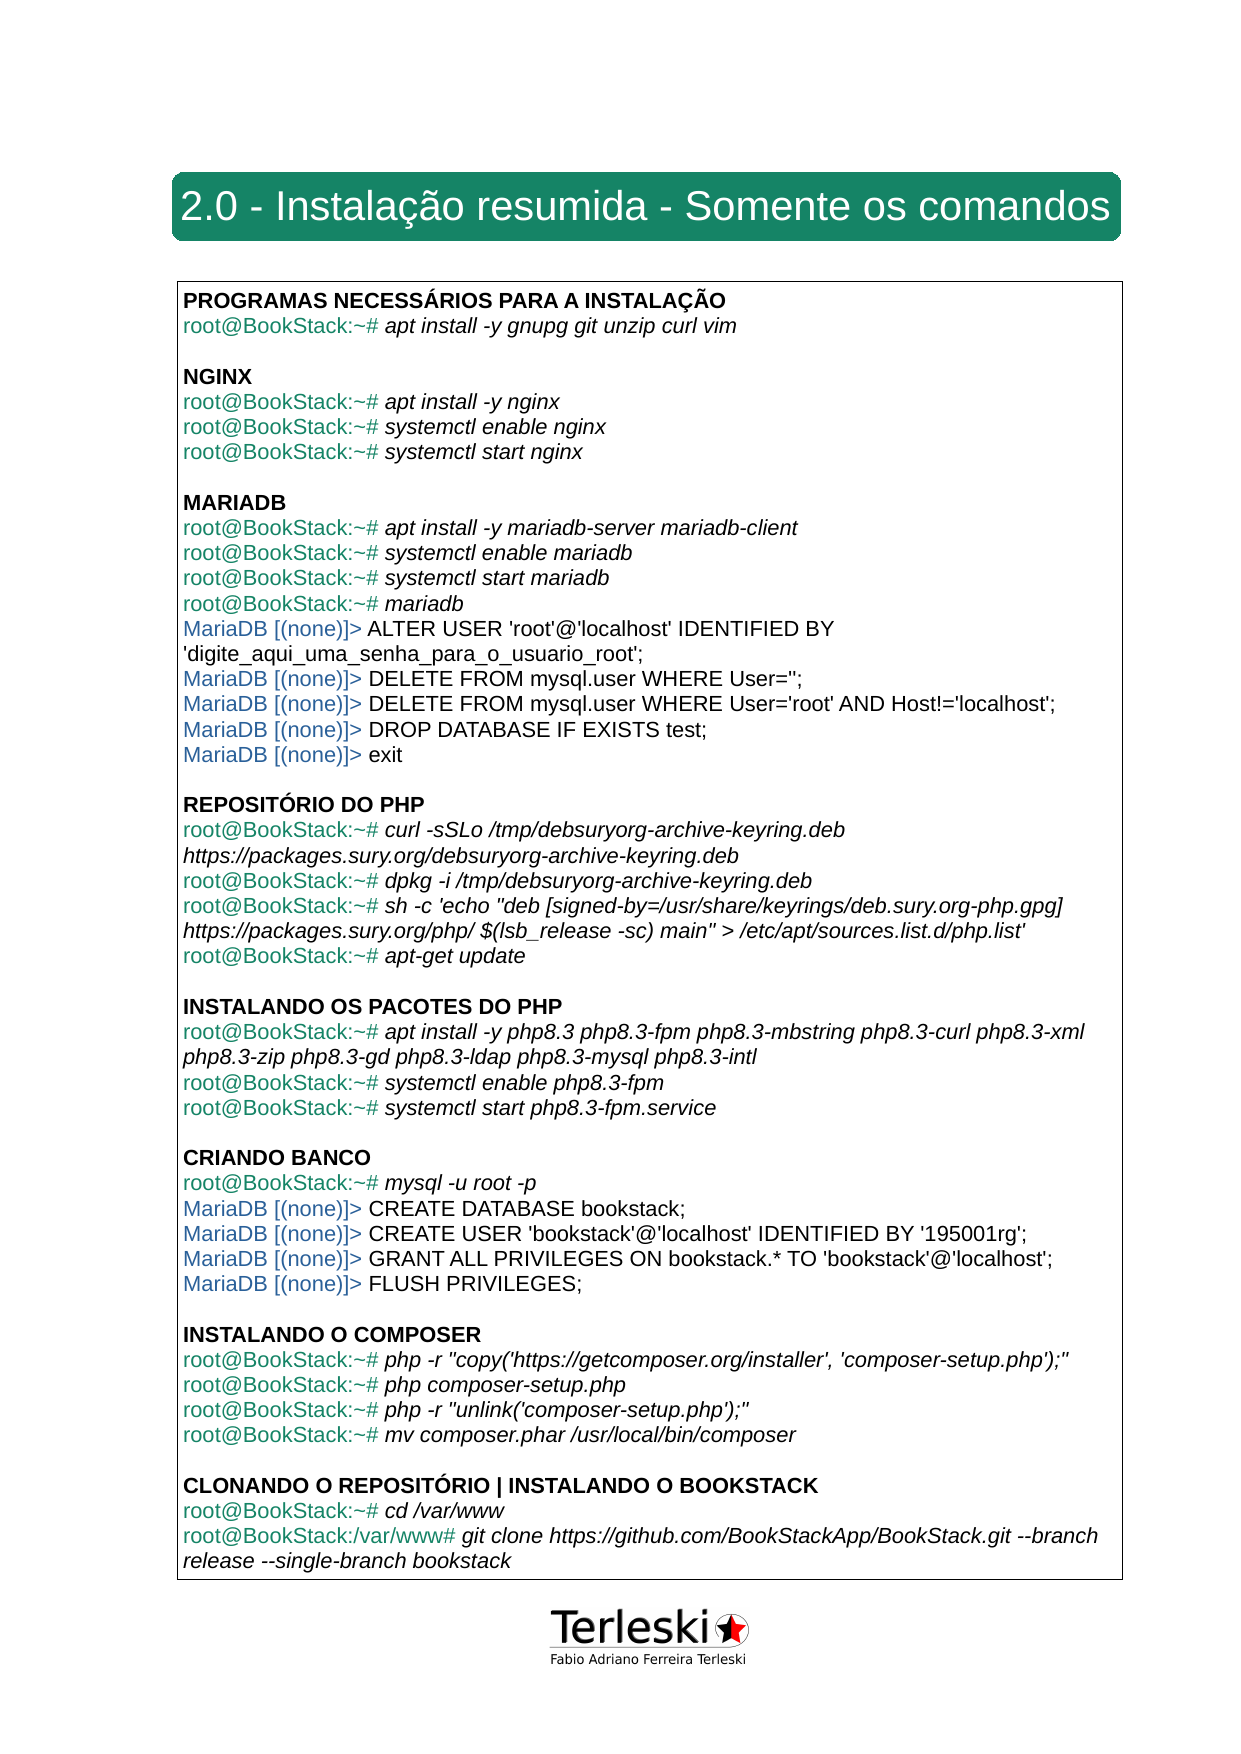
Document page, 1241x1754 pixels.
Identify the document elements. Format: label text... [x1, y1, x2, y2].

table_header PROGRAMAS NECESSÁRIOS PARA A INSTALAÇÃO root@BookStack:~# apt install -y gnupg git unzip curl vim NGINX root@BookStack:~# apt install -y nginx root@BookStack:~# systemctl enable nginx root@BookStack:~# systemctl start nginx MARIADB root@BookStack:~# apt install -y mariadb-server mariadb-client root@BookStack:~# systemctl enable mariadb root@BookStack:~# systemctl start mariadb root@BookStack:~# mariadb MariaDB [(none)]> ALTER USER 'root'@'localhost' IDENTIFIED BY 'digite_aqui_uma_senha_para_o_usuario_root'; MariaDB [(none)]> DELETE FROM mysql.user WHERE User=''; MariaDB [(none)]> DELETE FROM mysql.user WHERE User='root' AND Host!='localhost'; MariaDB [(none)]> DROP DATABASE IF EXISTS test; MariaDB [(none)]> exit REPOSITÓRIO DO PHP root@BookStack:~# curl -sSLo /tmp/debsuryorg-archive-keyring.deb https://packages.sury.org/debsuryorg-archive-keyring.deb root@BookStack:~# dpkg -i /tmp/debsuryorg-archive-keyring.deb root@BookStack:~# sh -c 'echo "deb [signed-by=/usr/share/keyrings/deb.sury.org-php.gpg] https://packages.sury.org/php/ $(lsb_release -sc) main" > /etc/apt/sources.list.d/php.list' root@BookStack:~# apt-get update INSTALANDO OS PACOTES DO PHP root@BookStack:~# apt install -y php8.3 php8.3-fpm php8.3-mbstring php8.3-curl php8.3-xml php8.3-zip php8.3-gd php8.3-ldap php8.3-mysql php8.3-intl root@BookStack:~# systemctl enable php8.3-fpm root@BookStack:~# systemctl start php8.3-fpm.service CRIANDO BANCO root@BookStack:~# mysql -u root -p MariaDB [(none)]> CREATE DATABASE bookstack; MariaDB [(none)]> CREATE USER 'bookstack'@'localhost' IDENTIFIED BY '195001rg'; MariaDB [(none)]> GRANT ALL PRIVILEGES ON bookstack.* TO 'bookstack'@'localhost'; MariaDB [(none)]> FLUSH PRIVILEGES; INSTALANDO O COMPOSER root@BookStack:~# php -r "copy('https://getcomposer.org/installer', 'composer-setup.php');" root@BookStack:~# php composer-setup.php root@BookStack:~# php -r "unlink('composer-setup.php');" root@BookStack:~# mv composer.phar /usr/local/bin/composer CLONANDO O REPOSITÓRIO | INSTALANDO O BOOKSTACK root@BookStack:~# cd /var/www root@BookStack:/var/www# git clone https://github.com/BookStackApp/BookStack.git --branch release --single-branch bookstack [178, 282, 1122, 1579]
picture [549, 1607, 750, 1667]
